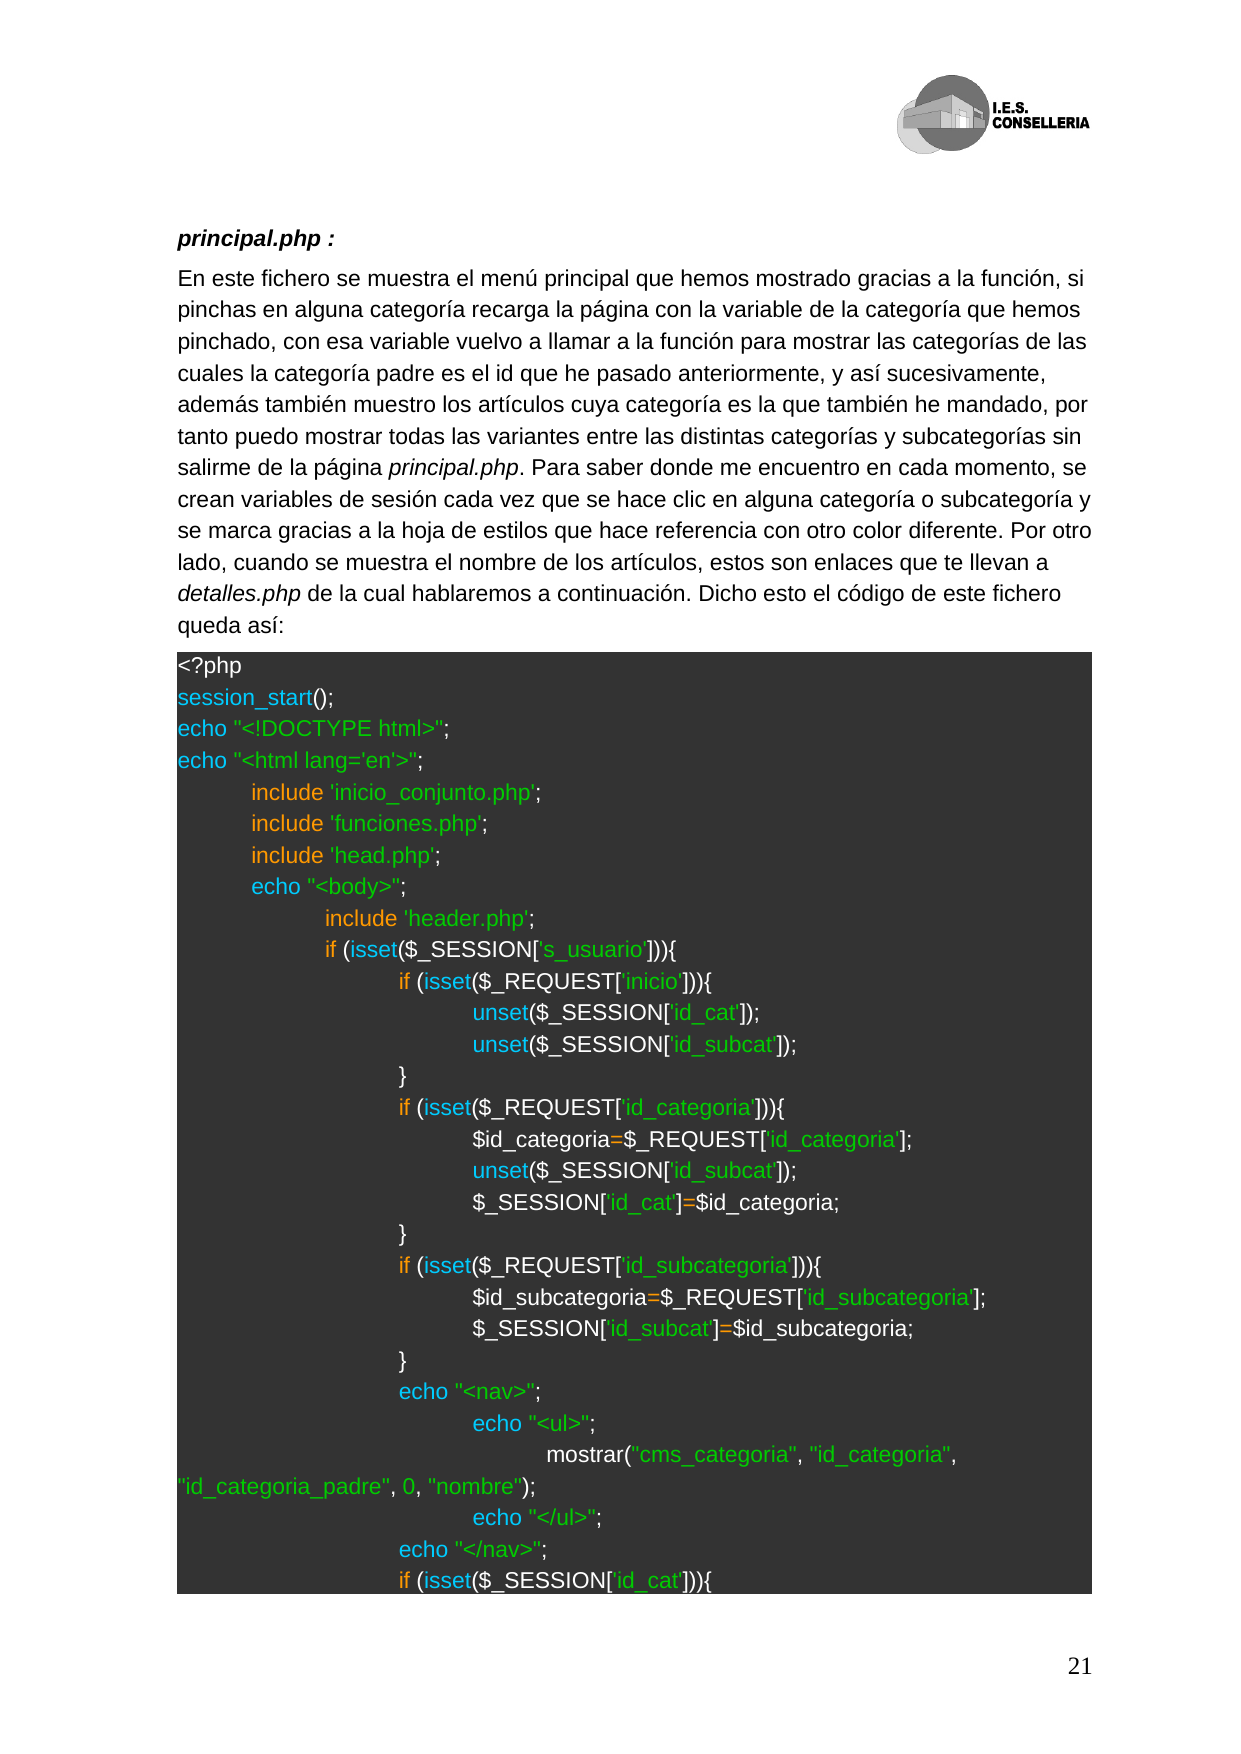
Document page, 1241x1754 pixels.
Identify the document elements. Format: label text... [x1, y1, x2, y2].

text unset($_SESSION['id_subcat']); [177, 1031, 1092, 1057]
text echo "<body>"; [177, 873, 1092, 899]
text echo "<nav>"; [177, 1378, 1092, 1404]
text } [177, 1220, 1092, 1247]
text echo "</nav>"; [177, 1536, 1092, 1562]
text include 'funciones.php'; [177, 810, 1092, 836]
text if (isset($_SESSION['id_cat'])){ [177, 1567, 1092, 1594]
text unset($_SESSION['id_subcat']); [177, 1157, 1092, 1183]
text if (isset($_REQUEST['id_subcategoria'])){ [177, 1252, 1092, 1278]
text session_start(); [177, 684, 1092, 710]
text echo "<!DOCTYPE html>"; [177, 715, 1092, 742]
text if (isset($_REQUEST['inicio'])){ [177, 968, 1092, 994]
text $_SESSION['id_subcat']=$id_subcategoria; [177, 1315, 1092, 1341]
picture [894, 73, 1093, 155]
text if (isset($_REQUEST['id_categoria'])){ [177, 1094, 1092, 1120]
text <?php [177, 652, 1092, 678]
text include 'head.php'; [177, 842, 1092, 868]
text $_SESSION['id_cat']=$id_categoria; [177, 1189, 1092, 1215]
text if (isset($_SESSION['s_usuario'])){ [177, 936, 1092, 963]
text include 'inicio_conjunto.php'; [177, 778, 1092, 805]
text echo "</ul>"; [177, 1504, 1092, 1531]
text echo "<html lang='en'>"; [177, 747, 1092, 773]
text unset($_SESSION['id_cat']); [177, 999, 1092, 1026]
text principal.php : [177, 224, 1092, 251]
text En este fichero se muestra el menú principal que hemos mostrado gracias a la función, si pinchas en alguna categoría recarga la página con la variable de la categoría que hemos pinchado, con esa variable vuelvo a llamar a la función para mostrar las categorías de las cuales la categoría padre es el id que he pasado anteriormente, y así sucesivamente, además también muestro los artículos cuya categoría es la que también he mandado, por tanto puedo mostrar todas las variantes entre las distintas categorías y subcategorías sin salirme de la página principal.php. Para saber donde me encuentro en cada momento, se crean variables de sesión cada vez que se hace clic en alguna categoría o subcategoría y se marca gracias a la hoja de estilos que hace referencia con otro color diferente. Por otro lado, cuando se muestra el nombre de los artículos, estos son enlaces que te llevan a detalles.php de la cual hablaremos a continuación. Dicho esto el código de este fichero queda así: [177, 265, 1092, 638]
text } [177, 1347, 1092, 1373]
text } [177, 1062, 1092, 1089]
text $id_categoria=$_REQUEST['id_categoria']; [177, 1126, 1092, 1152]
text mostrar("cms_categoria", "id_categoria", "id_categoria_padre", 0, "nombre"); [177, 1441, 1092, 1499]
text $id_subcategoria=$_REQUEST['id_subcategoria']; [177, 1283, 1092, 1310]
text echo "<ul>"; [177, 1410, 1092, 1436]
text include 'header.php'; [177, 905, 1092, 931]
